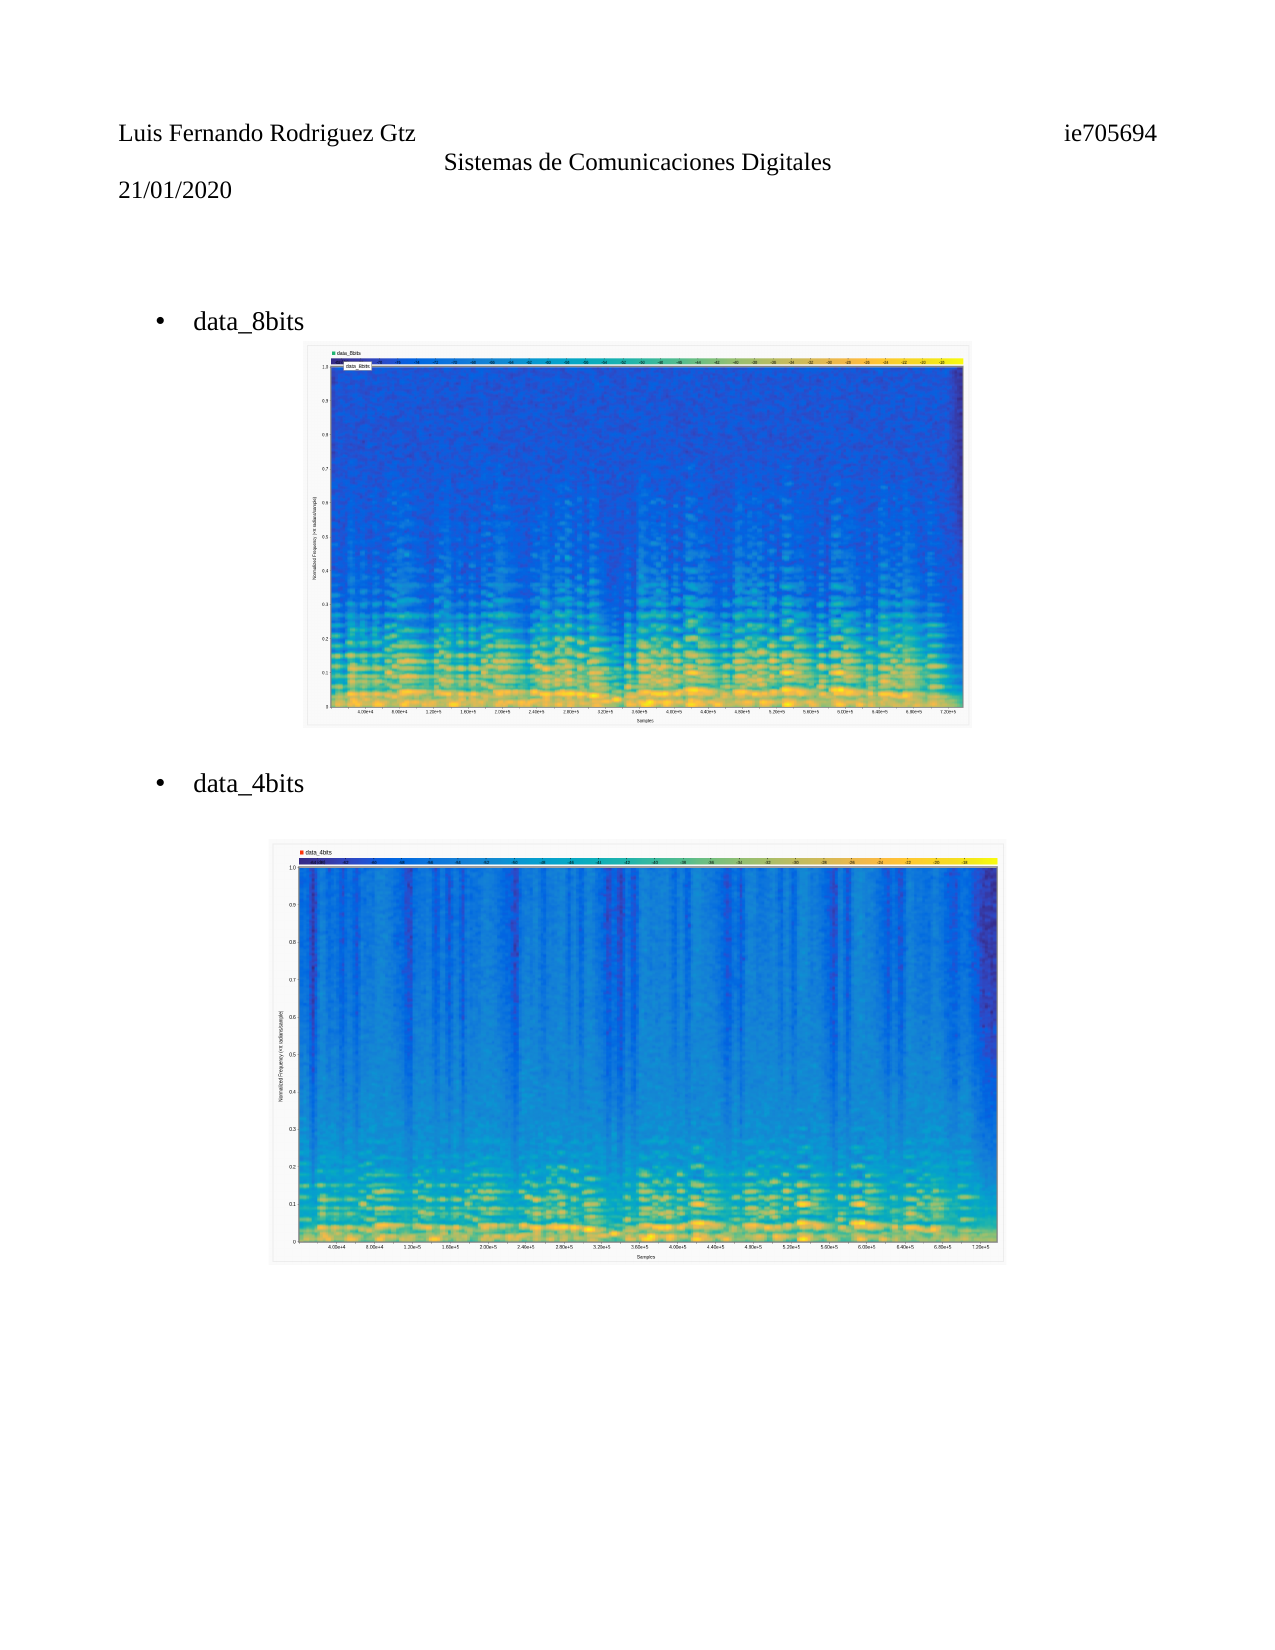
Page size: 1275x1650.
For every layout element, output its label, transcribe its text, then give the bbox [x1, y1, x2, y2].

picture [303, 341, 972, 728]
picture [268, 839, 1007, 1265]
list data_8bits [156, 305, 1157, 337]
list data_4bits [156, 767, 1157, 799]
